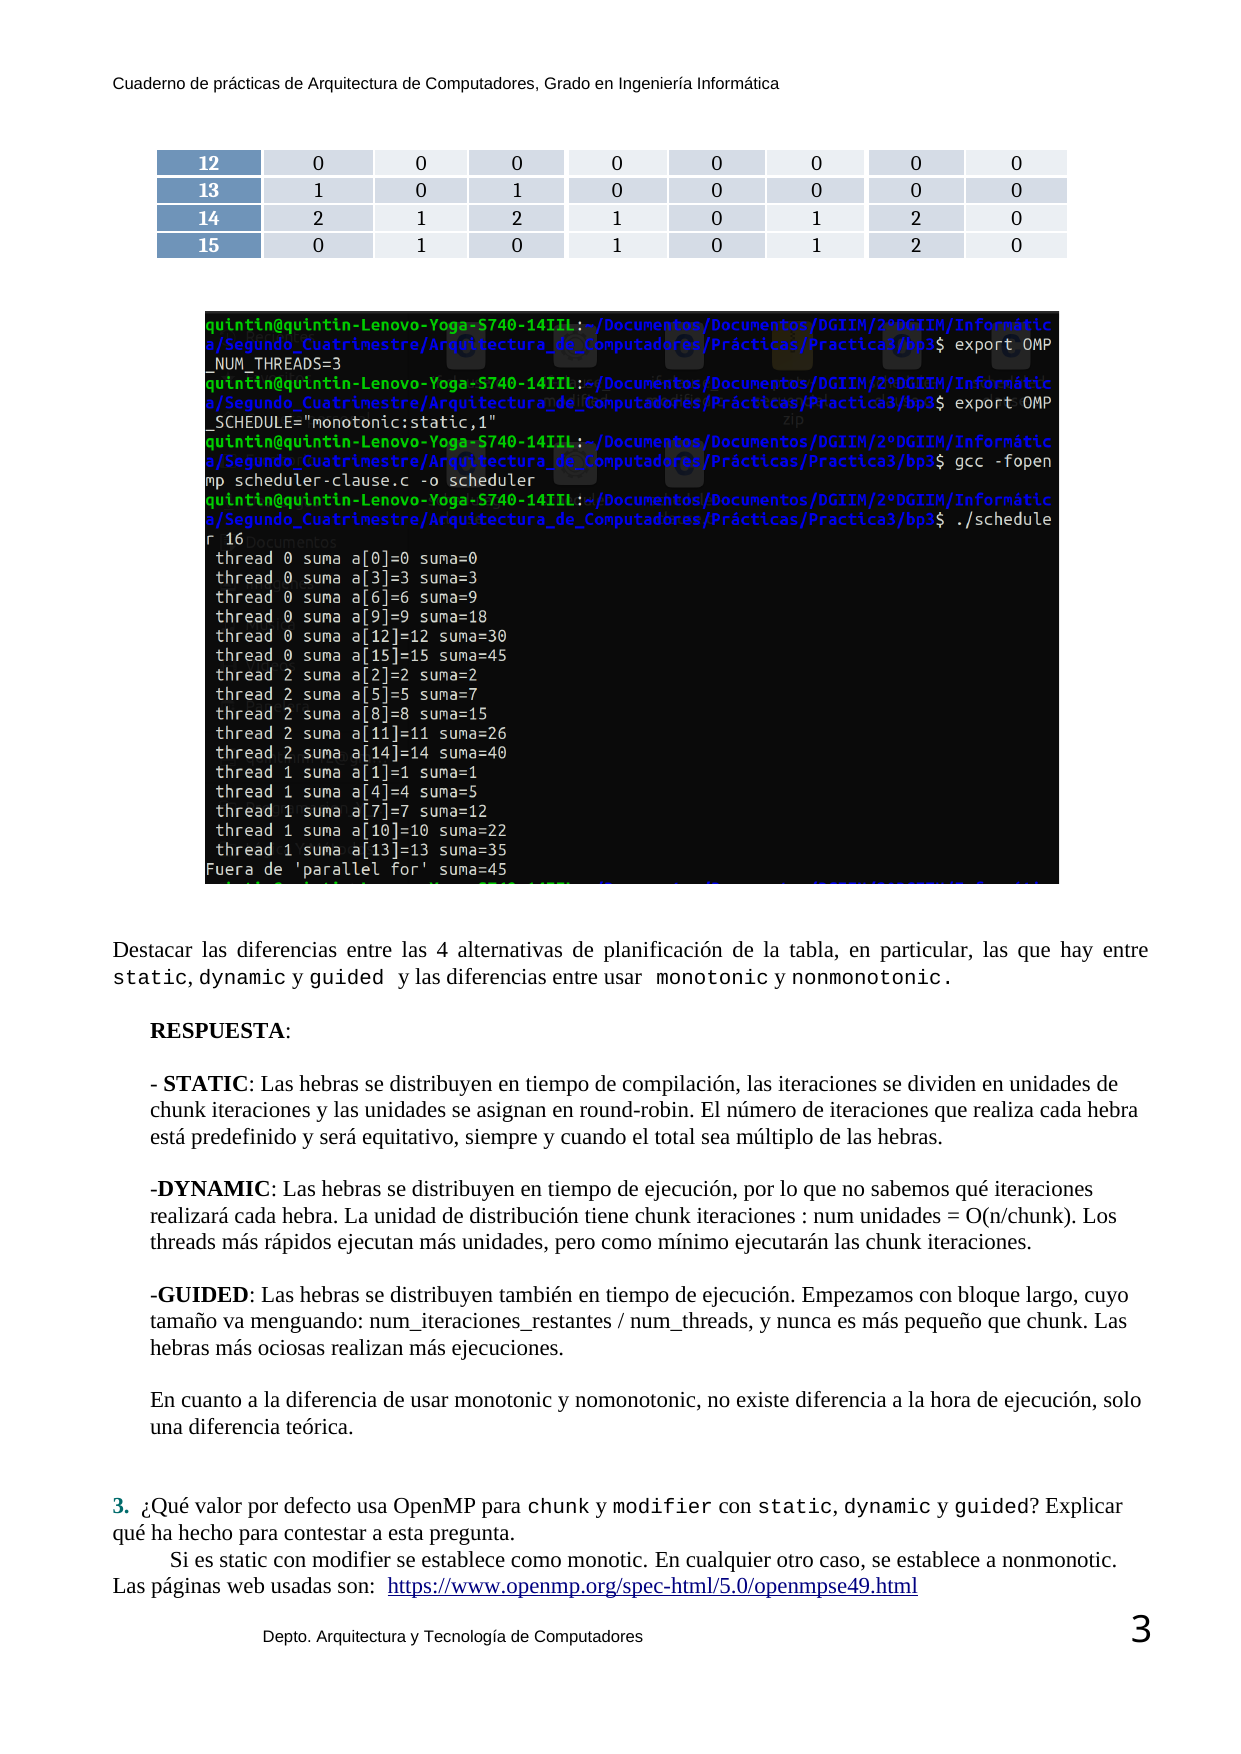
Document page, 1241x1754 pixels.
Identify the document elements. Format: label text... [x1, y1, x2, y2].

text -DYNAMIC: Las hebras se distribuyen en tiempo de ejecución, por lo que no sabemos qué iteraciones realizará cada hebra. La unidad de distribución tiene chunk iteraciones : num unidades = O(n/chunk). Los threads más rápidos ejecutan más unidades, pero como mínimo ejecutarán las chunk iteraciones. [150, 1176, 1152, 1254]
text 3. ¿Qué valor por defecto usa OpenMP para chunk y modifier con static, dynamic y guided? Explicar qué ha hecho para contestar a esta pregunta. [112, 1492, 1152, 1546]
table_cell 1 [469, 178, 564, 203]
table_cell [1069, 203, 1075, 231]
table_cell [1069, 175, 1075, 203]
table_cell 0 [375, 150, 467, 175]
table_cell [1069, 148, 1075, 175]
table_cell 1 [767, 233, 864, 258]
table_cell 0 [569, 178, 667, 203]
table_cell 1 [569, 205, 667, 231]
table_cell 1 [264, 178, 373, 203]
table_cell 0 [264, 150, 373, 175]
table_cell 2 [264, 205, 373, 231]
table_cell 14 [157, 205, 261, 231]
table_cell 1 [375, 205, 467, 231]
text Si es static con modifier se establece como monotic. En cualquier otro caso, se establece a nonmonotic. Las páginas web usadas son: https://www.openmp.org/spec-html/5.0/openmpse49.html [112, 1546, 1152, 1598]
table_cell 1 [569, 233, 667, 258]
table_cell 2 [869, 205, 964, 231]
table_cell 1 [375, 233, 467, 258]
table_cell 0 [375, 178, 467, 203]
table_cell 0 [469, 150, 564, 175]
table_cell [1069, 231, 1075, 258]
table_cell 0 [966, 178, 1067, 203]
table_cell 2 [469, 205, 564, 231]
table_cell 0 [669, 150, 765, 175]
table_cell 0 [966, 150, 1067, 175]
table_cell 0 [767, 178, 864, 203]
list Destacar las diferencias entre las 4 alternativas de planificación de la tabla, en particular, las que hay entre static, dynamic y guided y las diferencias entre usar monotonic y nonmonotonic. [112, 936, 1152, 991]
table_cell 0 [264, 233, 373, 258]
text - STATIC: Las hebras se distribuyen en tiempo de compilación, las iteraciones se dividen en unidades de chunk iteraciones y las unidades se asignan en round-robin. El número de iteraciones que realiza cada hebra está predefinido y será equitativo, siempre y cuando el total sea múltiplo de las hebras. [150, 1070, 1152, 1149]
table_cell 15 [157, 233, 261, 258]
table_cell 0 [669, 233, 765, 258]
table_cell 0 [569, 150, 667, 175]
text RESPUESTA: [150, 1017, 1152, 1044]
table_cell 1 [767, 205, 864, 231]
table_cell 0 [669, 205, 765, 231]
table_cell 0 [469, 233, 564, 258]
text En cuanto a la diferencia de usar monotonic y nomonotonic, no existe diferencia a la hora de ejecución, solo una diferencia teórica. [150, 1386, 1152, 1439]
table_cell 0 [767, 150, 864, 175]
table_cell 2 [869, 233, 964, 258]
table_cell 13 [157, 178, 261, 203]
table_cell 0 [966, 205, 1067, 231]
table_cell 0 [869, 150, 964, 175]
table_cell 12 [157, 150, 261, 175]
table_cell 0 [669, 178, 765, 203]
table_cell 0 [966, 233, 1067, 258]
picture [205, 311, 1060, 884]
text -GUIDED: Las hebras se distribuyen también en tiempo de ejecución. Empezamos con bloque largo, cuyo tamaño va menguando: num_iteraciones_restantes / num_threads, y nunca es más pequeño que chunk. Las hebras más ociosas realizan más ejecuciones. [150, 1281, 1152, 1360]
table_cell 0 [869, 178, 964, 203]
